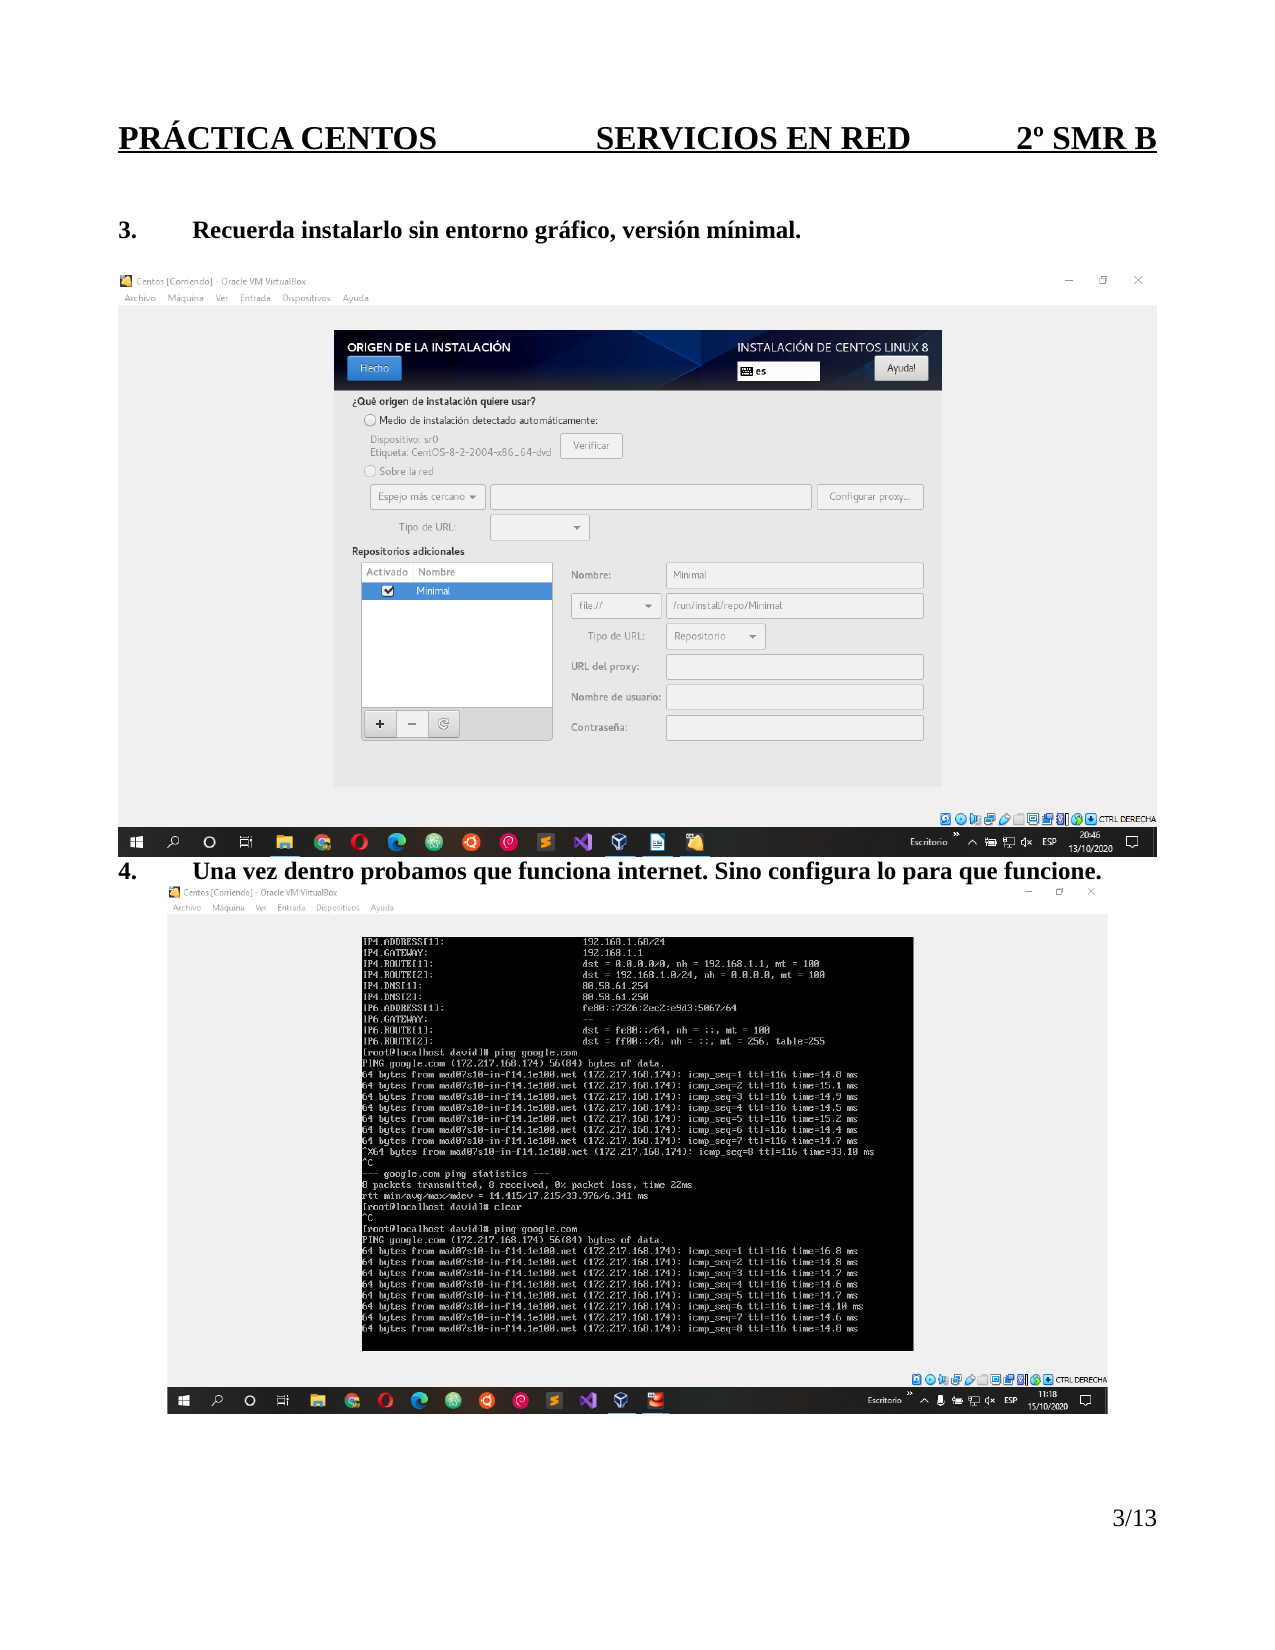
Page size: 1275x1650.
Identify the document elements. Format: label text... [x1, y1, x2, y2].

picture [167, 885, 1108, 1414]
text 3. Recuerda instalarlo sin entorno gráfico, versión mínimal. [118, 215, 1157, 243]
picture [118, 272, 1157, 857]
text 4. Una vez dentro probamos que funciona internet. Sino configura lo para que funcione. [118, 857, 1157, 885]
